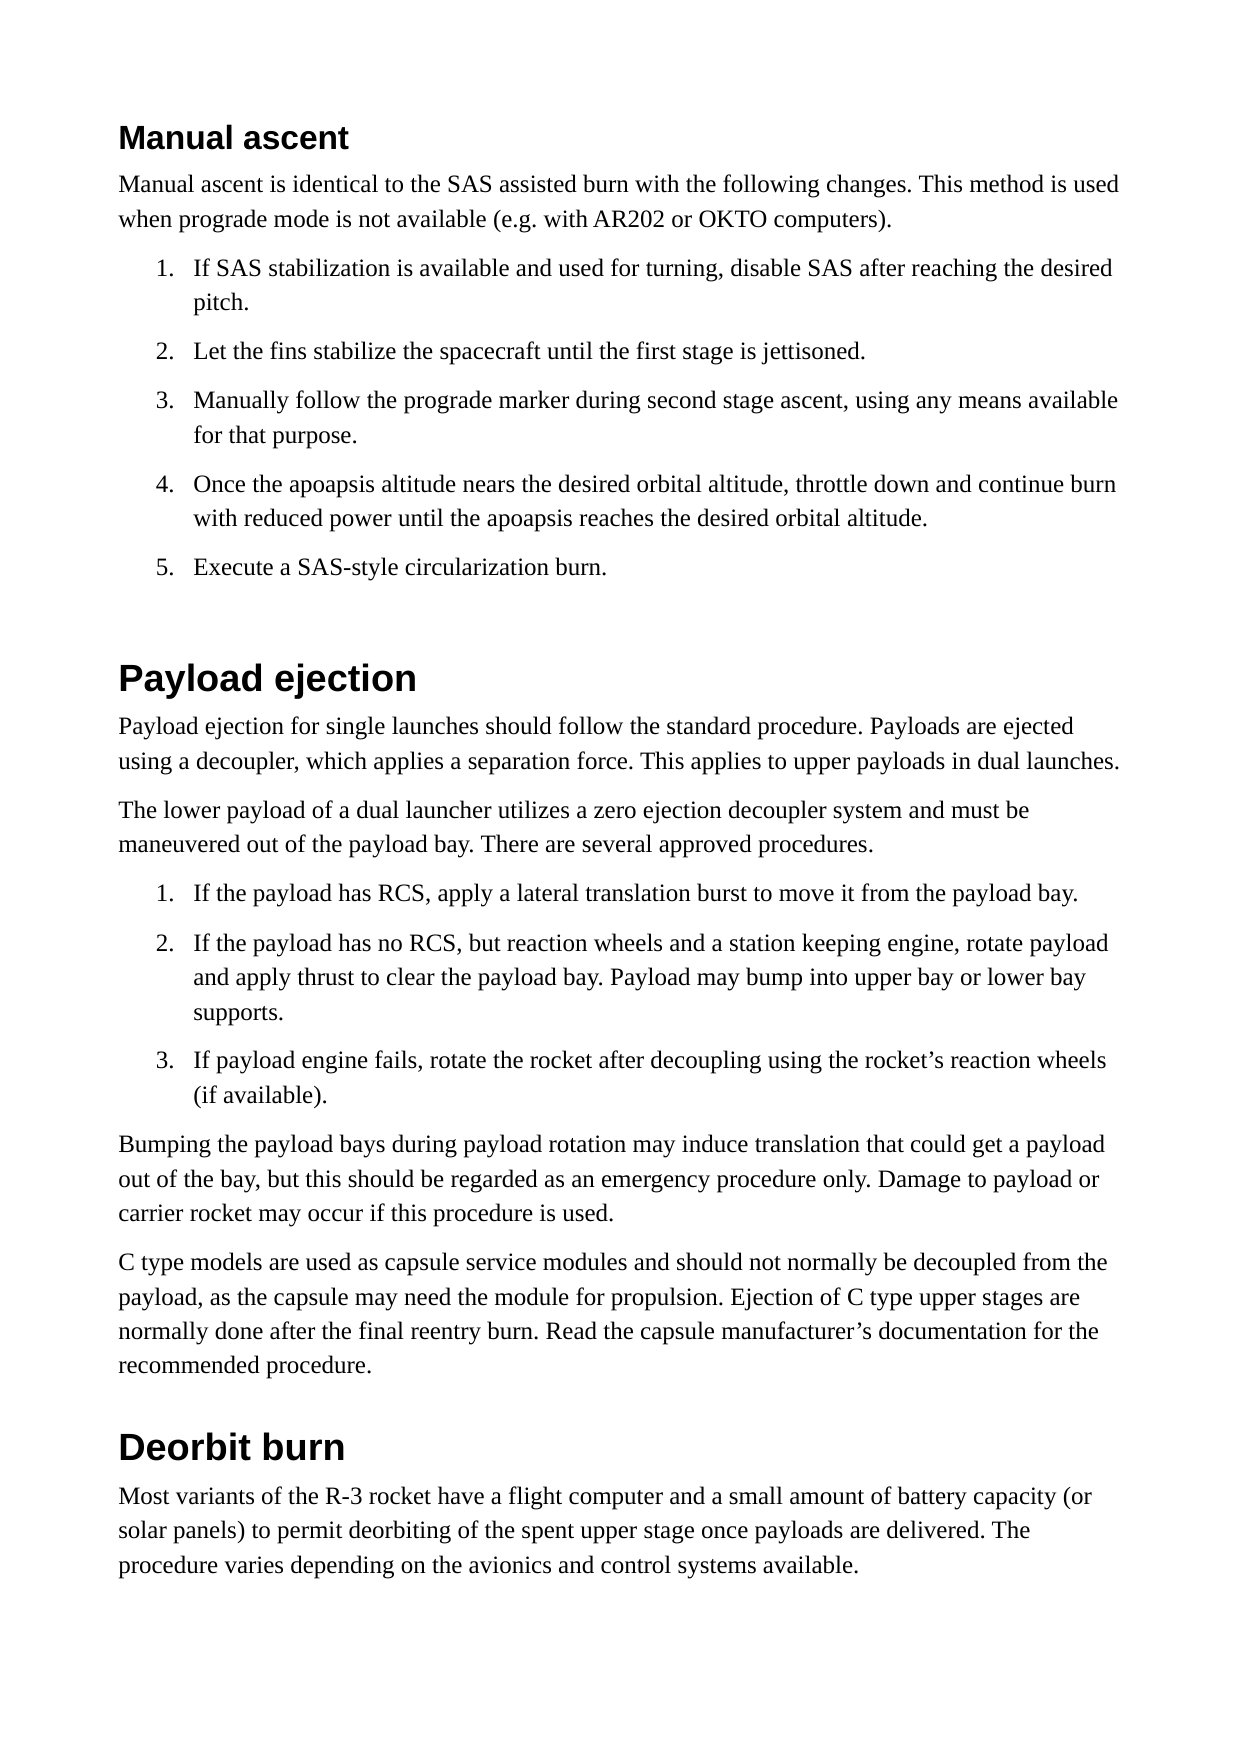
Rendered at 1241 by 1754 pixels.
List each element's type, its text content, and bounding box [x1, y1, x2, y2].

text C type models are used as capsule service modules and should not normally be decoupled from the payload, as the capsule may need the module for propulsion. Ejection of C type upper stages are normally done after the final reentry burn. Read the capsule manufacturer’s documentation for the recommended procedure. [118, 1247, 1122, 1379]
list Let the fins stabilize the spacecraft until the first stage is jettisoned. [156, 336, 1122, 365]
subtitle Payload ejection [118, 655, 1122, 699]
list If the payload has no RCS, but reaction wheels and a station keeping engine, rotate payload and apply thrust to clear the payload bay. Payload may bump into upper bay or lower bay supports. [156, 928, 1122, 1025]
text The lower payload of a dual launcher utilizes a zero ejection decoupler system and must be maneuvered out of the payload bay. There are several approved procedures. [118, 795, 1122, 858]
text Manual ascent is identical to the SAS assisted burn with the following changes. This method is used when prograde mode is not available (e.g. with AR202 or OKTO computers). [118, 169, 1122, 232]
text Most variants of the R-3 rocket have a flight computer and a small amount of battery capacity (or solar panels) to permit deorbiting of the spent upper stage once payloads are delivered. The procedure varies depending on the avionics and control systems available. [118, 1481, 1122, 1578]
text Payload ejection for single launches should follow the standard procedure. Payloads are ejected using a decoupler, which applies a separation force. This applies to upper payloads in dual launches. [118, 711, 1122, 775]
list Execute a SAS-style circularization burn. [156, 552, 1122, 581]
list If payload engine fails, rotate the rocket after decoupling using the rocket’s reaction wheels (if available). [156, 1046, 1122, 1109]
list Once the apoapsis altitude nears the desired orbital altitude, throttle down and continue burn with reduced power until the apoapsis reaches the desired orbital altitude. [156, 469, 1122, 532]
subtitle Manual ascent [118, 118, 1122, 157]
subtitle Deorbit burn [118, 1425, 1122, 1468]
list If SAS stabilization is available and used for turning, disable SAS after reaching the desired pitch. [156, 253, 1122, 316]
text Bumping the payload bays during payload rotation may induce translation that could get a payload out of the bay, but this should be regarded as an emergency procedure only. Damage to payload or carrier rocket may occur if this procedure is used. [118, 1129, 1122, 1227]
list If the payload has RCS, apply a lateral translation burst to move it from the payload bay. [156, 878, 1122, 907]
list Manually follow the prograde marker during second stage ascent, using any means available for that purpose. [156, 385, 1122, 449]
